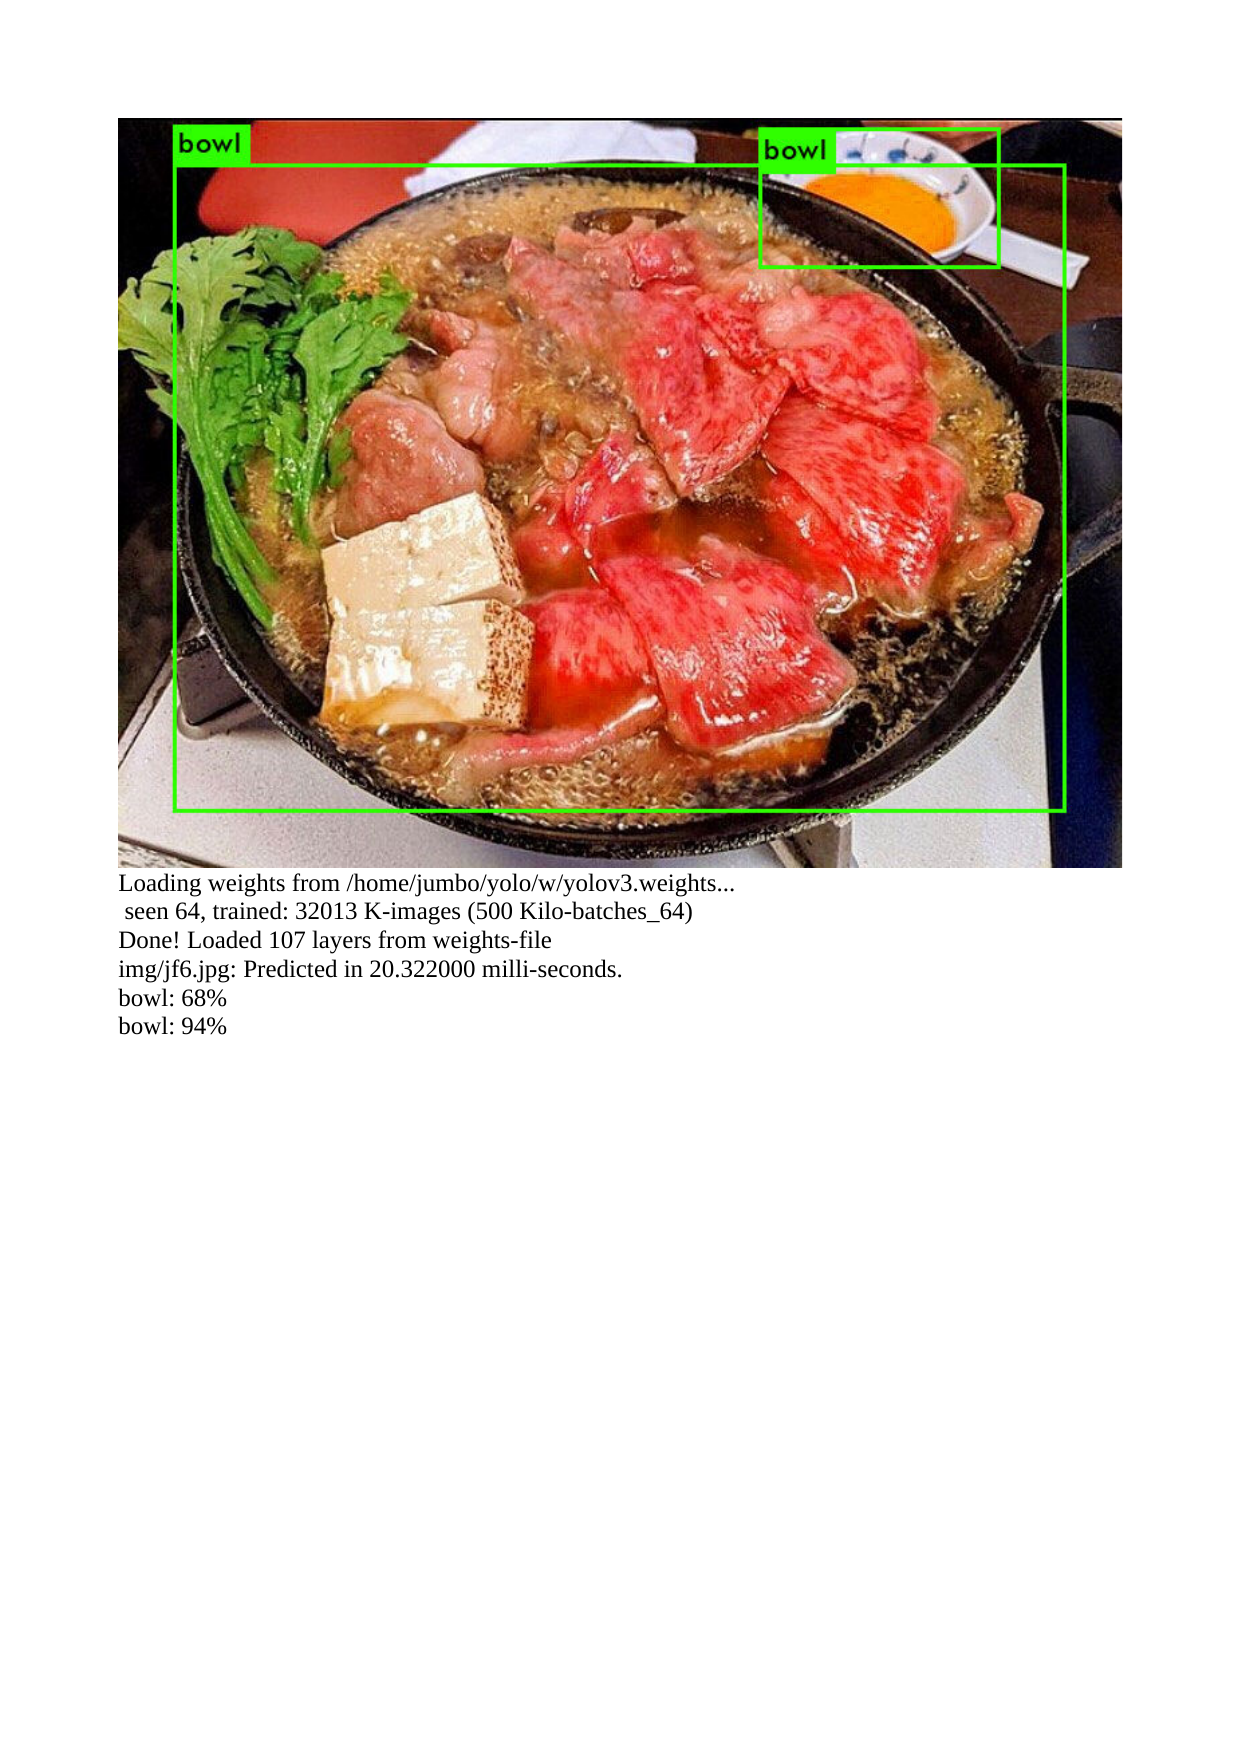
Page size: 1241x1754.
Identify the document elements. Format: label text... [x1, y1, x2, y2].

text bowl: 94% [118, 1011, 1122, 1040]
text seen 64, trained: 32013 K-images (500 Kilo-batches_64) [118, 896, 1122, 925]
picture [118, 118, 1123, 868]
text Loading weights from /home/jumbo/yolo/w/yolov3.weights... [118, 868, 1122, 896]
text bowl: 68% [118, 983, 1122, 1011]
text img/jf6.jpg: Predicted in 20.322000 milli-seconds. [118, 954, 1122, 983]
text Done! Loaded 107 layers from weights-file [118, 925, 1122, 954]
